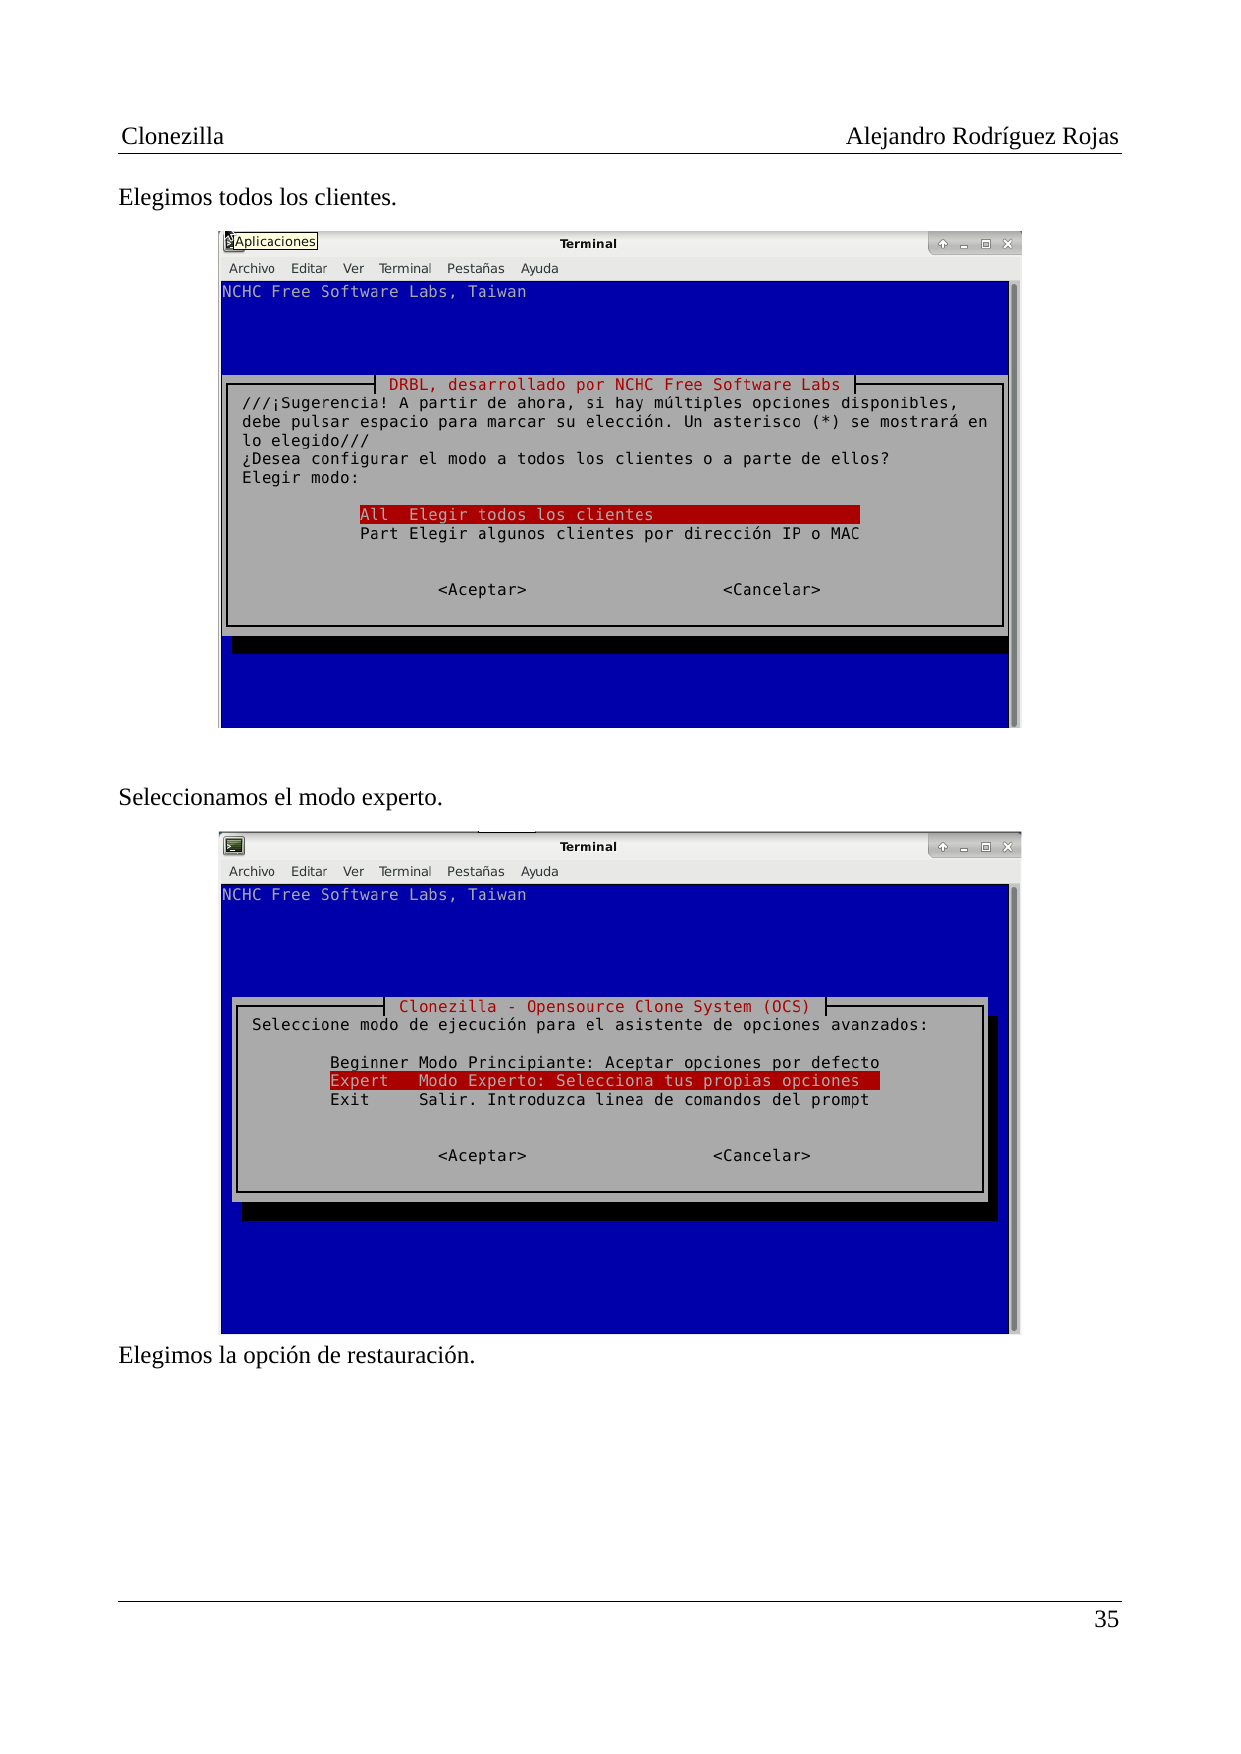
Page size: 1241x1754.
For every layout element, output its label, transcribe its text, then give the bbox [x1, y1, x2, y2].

text Elegimos todos los clientes. [118, 182, 1122, 211]
picture [218, 231, 1022, 728]
text Elegimos la opción de restauración. [118, 1271, 1122, 1369]
picture [218, 831, 1022, 1335]
text Seleccionamos el modo experto. [118, 782, 1122, 811]
